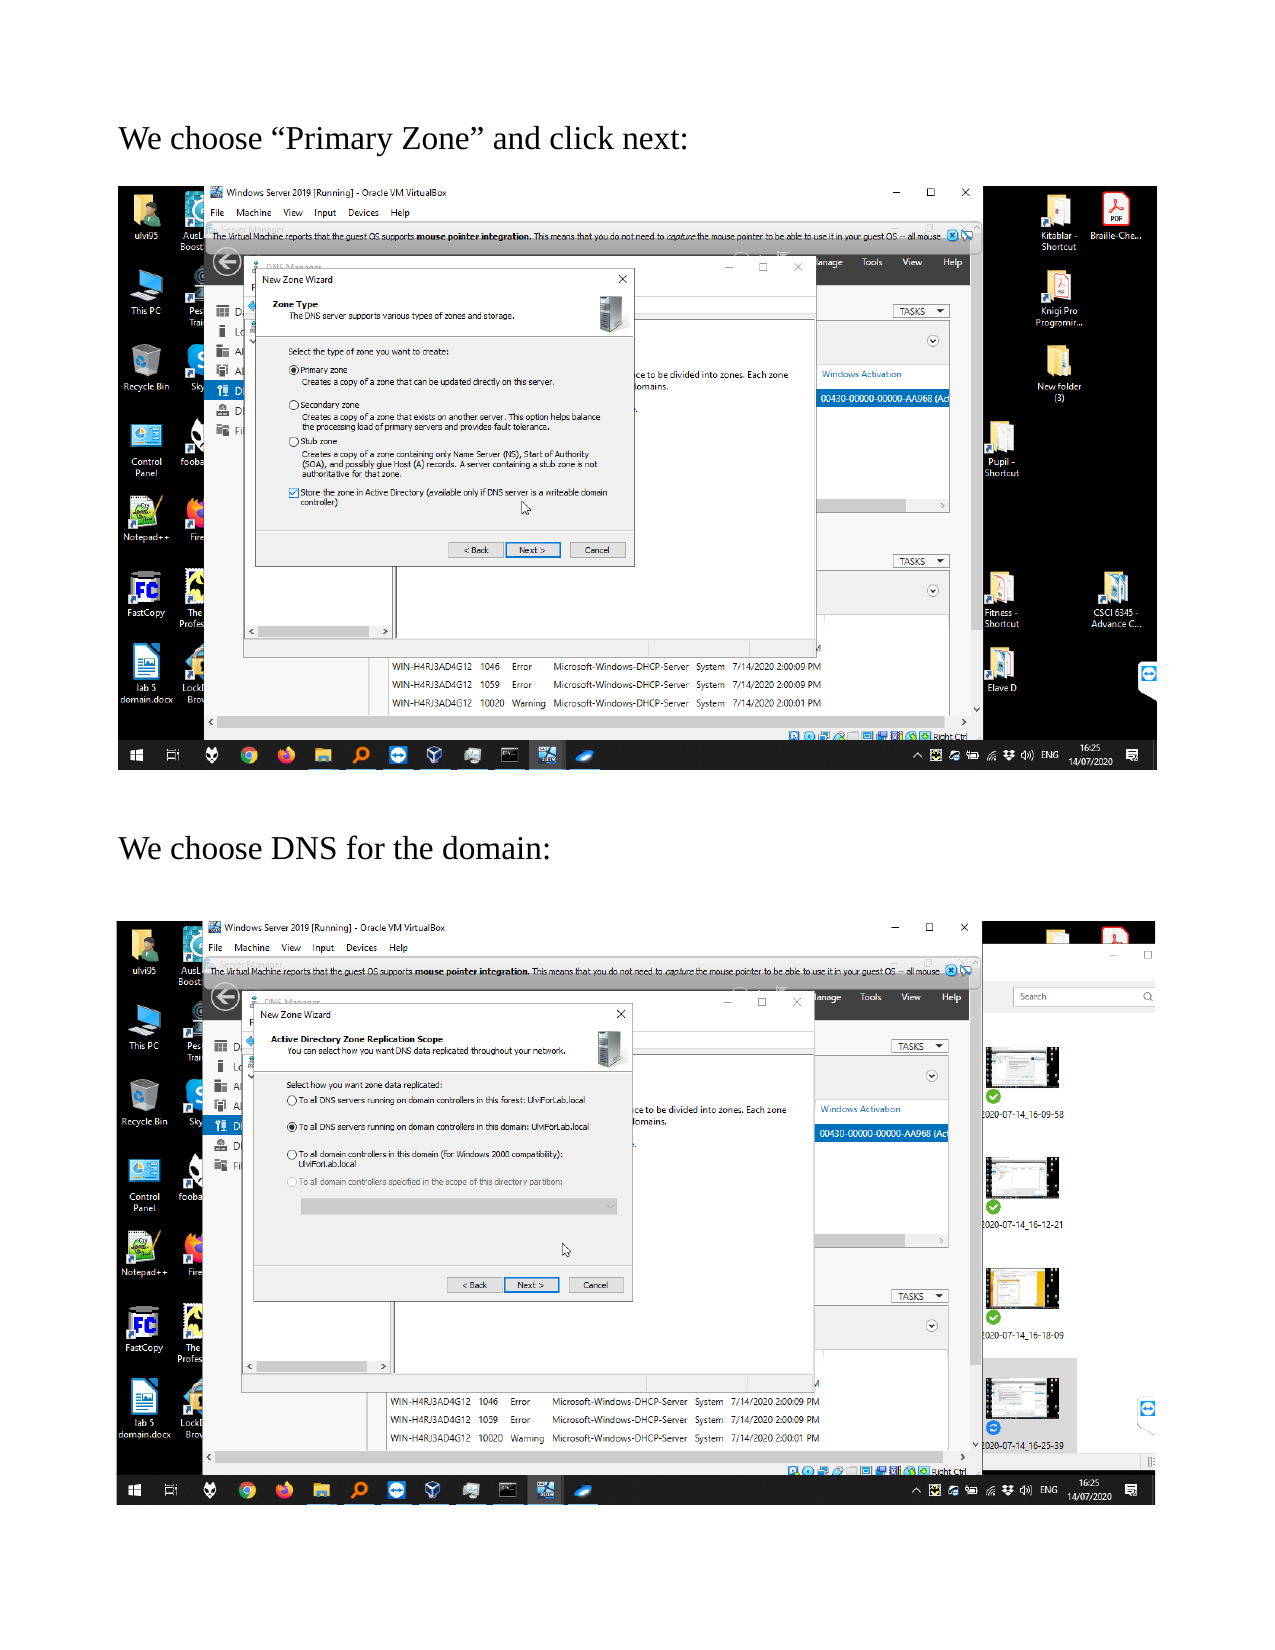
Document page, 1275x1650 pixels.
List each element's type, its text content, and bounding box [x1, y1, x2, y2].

text We choose “Primary Zone” and click next: [118, 118, 1157, 156]
text We choose DNS for the domain: [118, 828, 1157, 866]
picture [118, 186, 1157, 770]
picture [116, 921, 1156, 1505]
